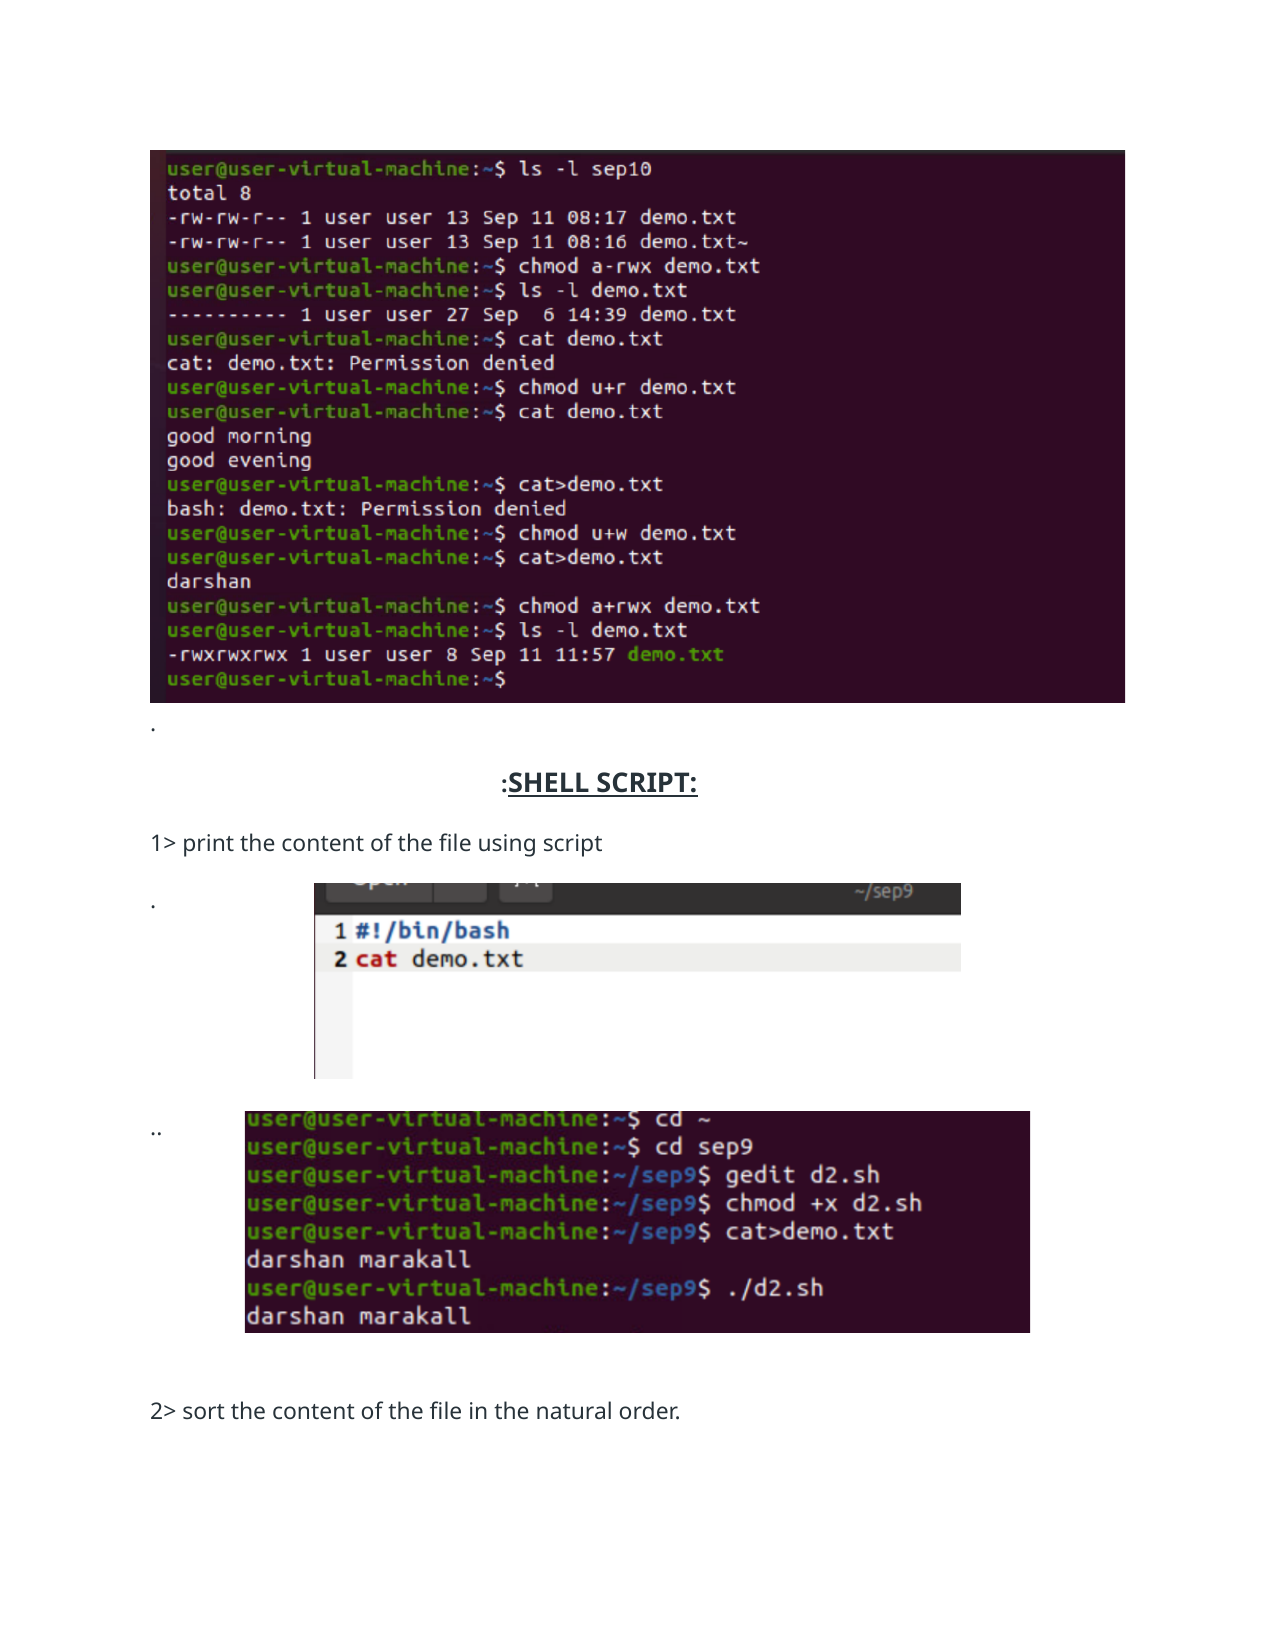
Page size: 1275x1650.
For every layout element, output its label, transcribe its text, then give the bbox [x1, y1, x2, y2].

text . [150, 884, 314, 915]
text :SHELL SCRIPT: [150, 764, 1125, 801]
picture [314, 883, 961, 1079]
text . [150, 703, 1125, 738]
picture [244, 1111, 1031, 1333]
text [1031, 1111, 1125, 1142]
text 1> print the content of the file using script [150, 827, 1125, 858]
text .. [150, 1111, 244, 1142]
picture [150, 150, 1125, 703]
text 2> sort the content of the file in the natural order. [150, 1395, 1125, 1426]
text [961, 884, 1125, 915]
